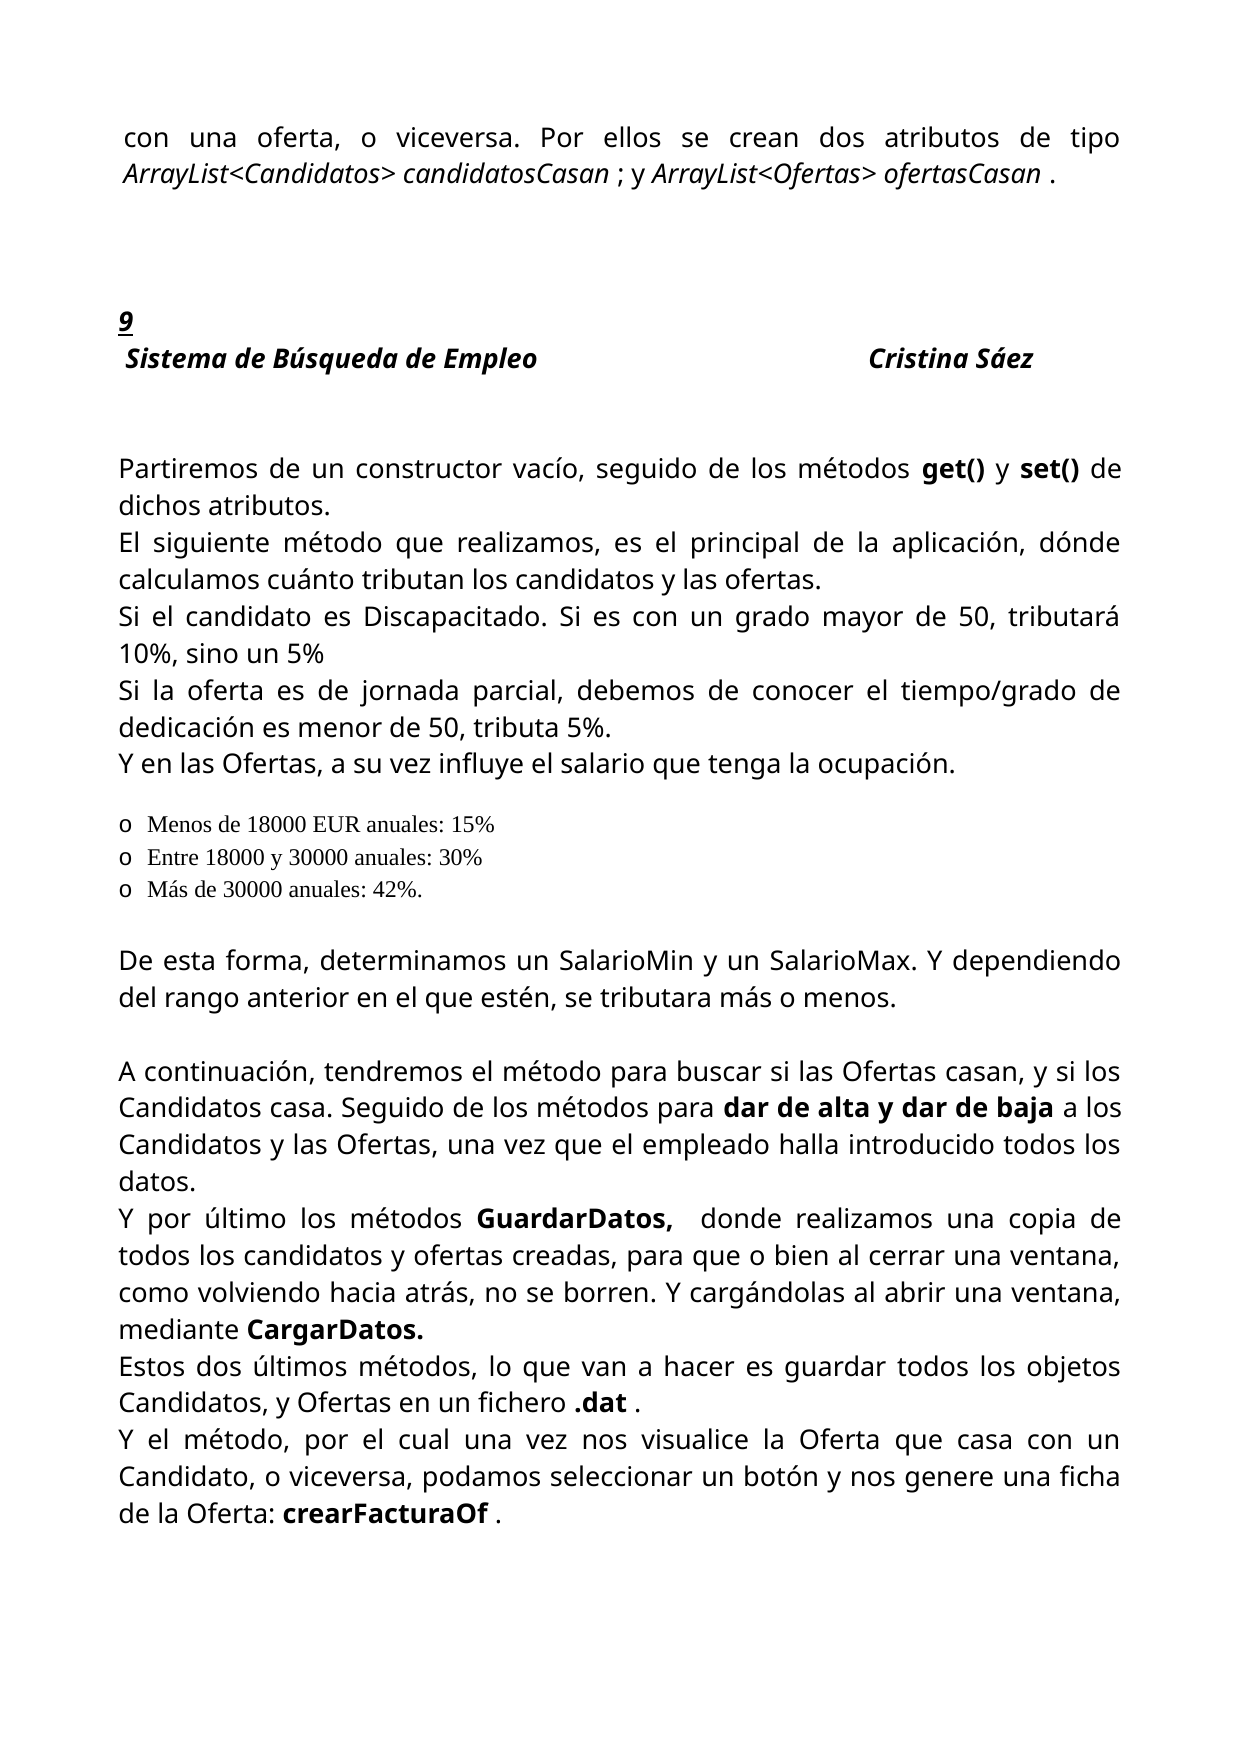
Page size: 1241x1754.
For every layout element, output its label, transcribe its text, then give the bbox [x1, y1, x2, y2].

text Y el método, por el cual una vez nos visualice la Oferta que casa con un Candidato, o viceversa, podamos seleccionar un botón y nos genere una ficha de la Oferta: crearFacturaOf . [118, 1421, 1122, 1531]
text Y por último los métodos GuardarDatos, donde realizamos una copia de todos los candidatos y ofertas creadas, para que o bien al cerrar una ventana, como volviendo hacia atrás, no se borren. Y cargándolas al abrir una ventana, mediante CargarDatos. [118, 1199, 1122, 1347]
text De esta forma, determinamos un SalarioMin y un SalarioMax. Y dependiendo del rango anterior en el que estén, se tributara más o menos. [118, 941, 1122, 1015]
list con una oferta, o viceversa. Por ellos se crean dos atributos de tipo ArrayList<Candidatos> candidatosCasan ; y ArrayList<Ofertas> ofertasCasan . [123, 118, 1122, 192]
text o Entre 18000 y 30000 anuales: 30% [118, 843, 1122, 872]
text Si la oferta es de jornada parcial, debemos de conocer el tiempo/grado de dedicación es menor de 50, tributa 5%. [118, 671, 1122, 745]
text o Más de 30000 anuales: 42%. [118, 875, 1122, 904]
text A continuación, tendremos el método para buscar si las Ofertas casan, y si los Candidatos casa. Seguido de los métodos para dar de alta y dar de baja a los Candidatos y las Ofertas, una vez que el empleado halla introducido todos los datos. [118, 1052, 1122, 1199]
text El siguiente método que realizamos, es el principal de la aplicación, dónde calculamos cuánto tributan los candidatos y las ofertas. [118, 524, 1122, 597]
text 23 [118, 302, 1122, 339]
text Estos dos últimos métodos, lo que van a hacer es guardar todos los objetos Candidatos, y Ofertas en un fichero .dat . [118, 1347, 1122, 1421]
text o Menos de 18000 EUR anuales: 15% [118, 810, 1122, 840]
text Si el candidato es Discapacitado. Si es con un grado mayor de 50, tributará 10%, sino un 5% [118, 597, 1122, 671]
text Partiremos de un constructor vacío, seguido de los métodos get() y set() de dichos atributos. [118, 450, 1122, 524]
text Y en las Ofertas, a su vez influye el salario que tenga la ocupación. [118, 745, 1122, 782]
text Sistema de Búsqueda de Empleo Cristina Sáez [118, 339, 1122, 376]
